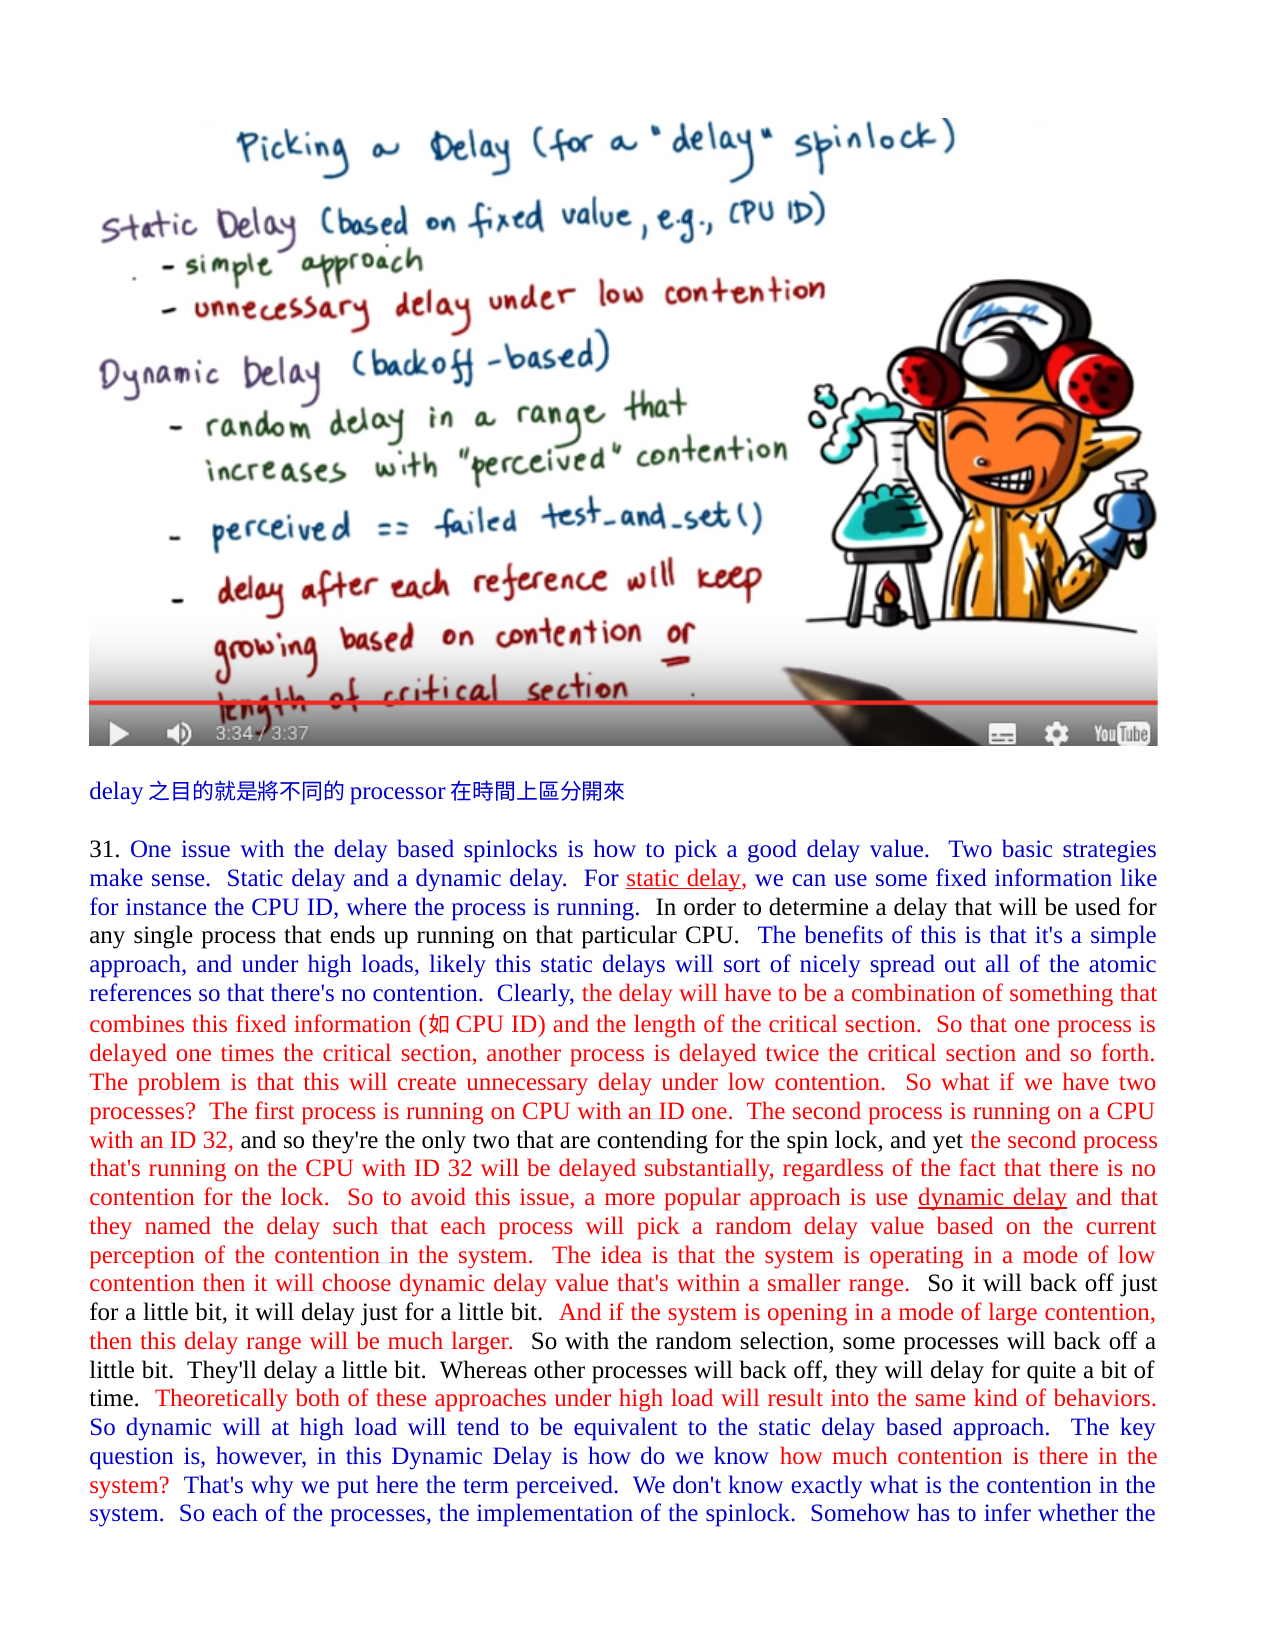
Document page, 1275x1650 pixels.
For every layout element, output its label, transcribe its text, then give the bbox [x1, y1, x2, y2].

picture [89, 118, 1158, 746]
text 31. One issue with the delay based spinlocks is how to pick a good delay value. Two basic strategies make sense. Static delay and a dynamic delay. For static delay, we can use some fixed information like for instance the CPU ID, where the process is running. In order to determine a delay that will be used for any single process that ends up running on that particular CPU. The benefits of this is that it's a simple approach, and under high loads, likely this static delays will sort of nicely spread out all of the atomic references so that there's no contention. Clearly, the delay will have to be a combination of something that combines this fixed information (如CPU ID) and the length of the critical section. So that one process is delayed one times the critical section, another process is delayed twice the critical section and so forth. The problem is that this will create unnecessary delay under low contention. So what if we have two processes? The first process is running on CPU with an ID one. The second process is running on a CPU with an ID 32, and so they're the only two that are contending for the spin lock, and yet the second process that's running on the CPU with ID 32 will be delayed substantially, regardless of the fact that there is no contention for the lock. So to avoid this issue, a more popular approach is use dynamic delay and that they named the delay such that each process will pick a random delay value based on the current perception of the contention in the system. The idea is that the system is operating in a mode of low contention then it will choose dynamic delay value that's within a smaller range. So it will back off just for a little bit, it will delay just for a little bit. And if the system is opening in a mode of large contention, then this delay range will be much larger. So with the random selection, some processes will back off a little bit. They'll delay a little bit. Whereas other processes will back off, they will delay for quite a bit of time. Theoretically both of these approaches under high load will result into the same kind of behaviors. So dynamic will at high load will tend to be equivalent to the static delay based approach. The key question is, however, in this Dynamic Delay is how do we know how much contention is there in the system? That's why we put here the term perceived. We don't know exactly what is the contention in the system. So each of the processes, the implementation of the spinlock. Somehow has to infer whether the [89, 834, 1158, 1527]
text delay之目的就是將不同的processor在時間上區分開來 [89, 774, 1158, 806]
